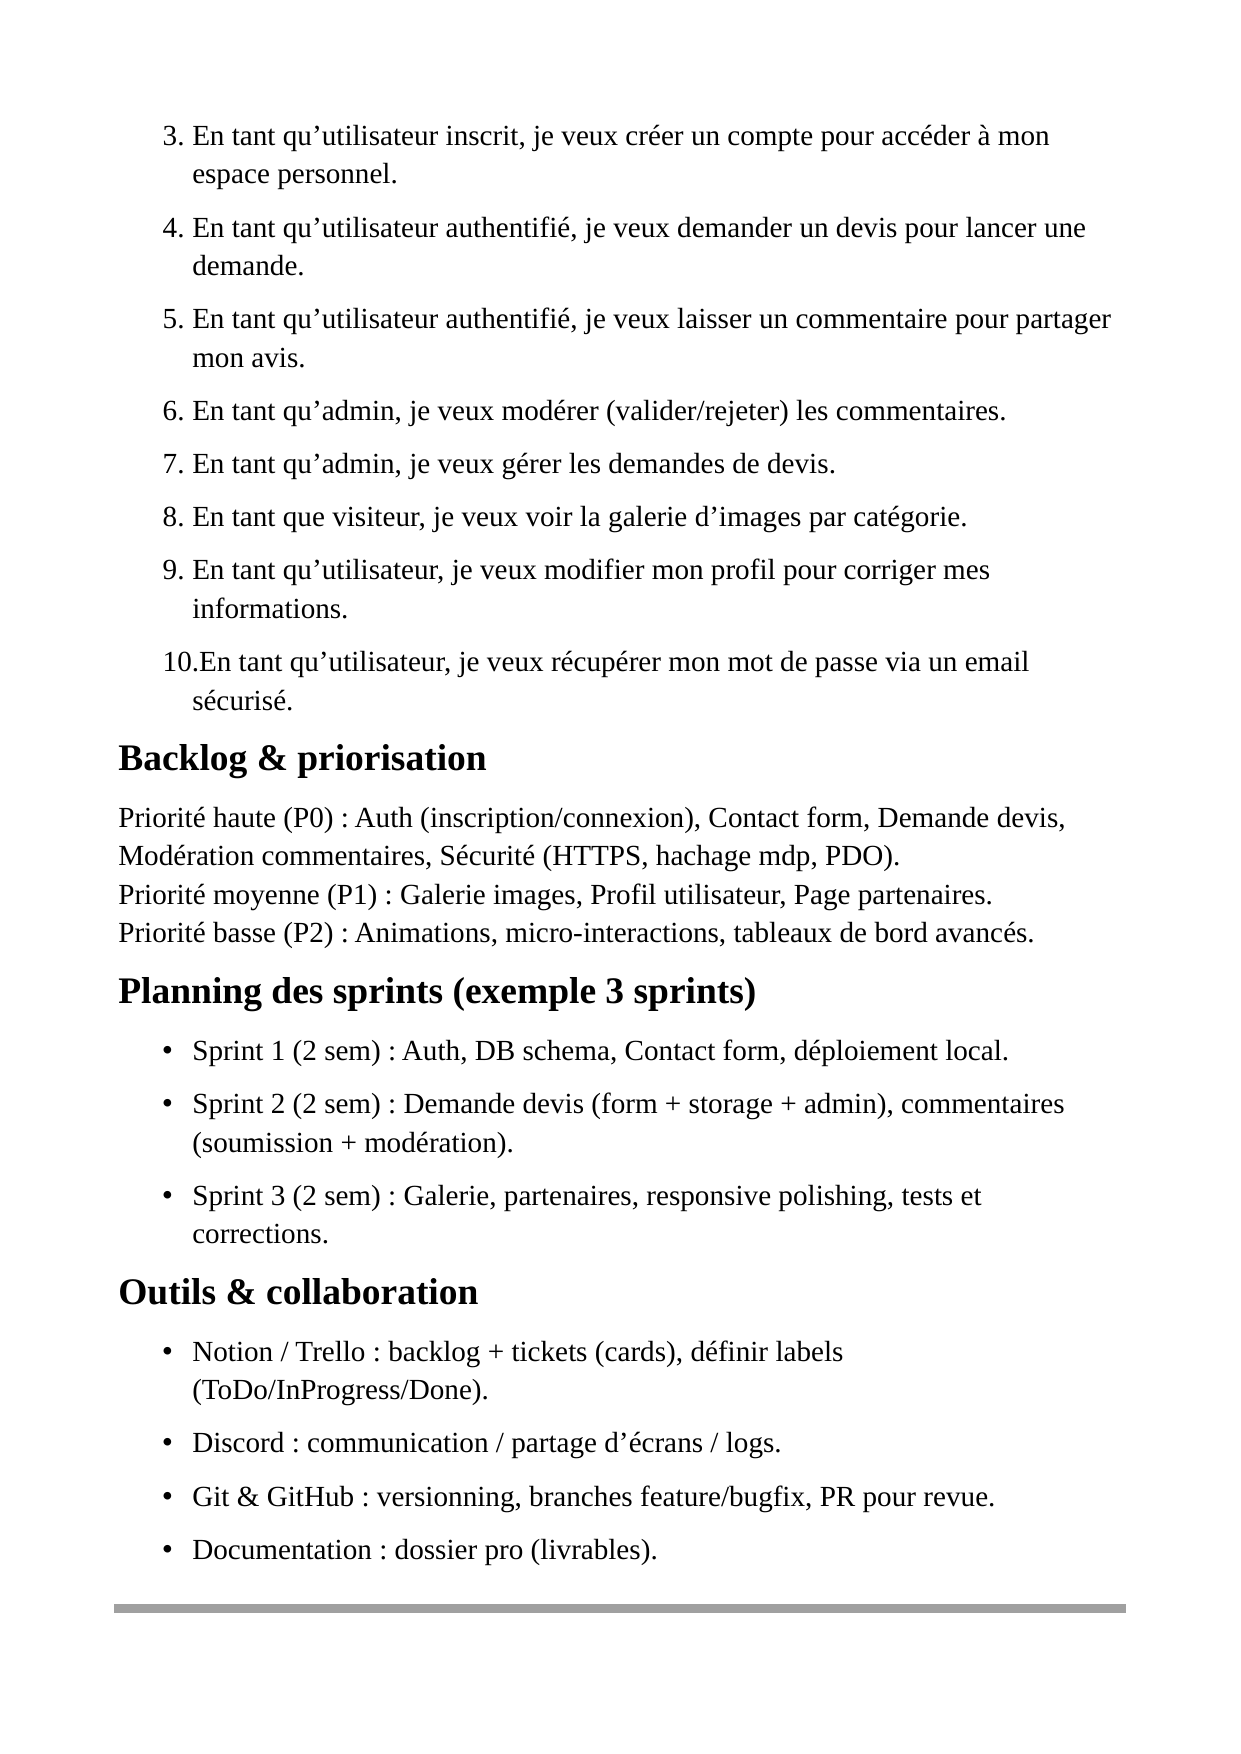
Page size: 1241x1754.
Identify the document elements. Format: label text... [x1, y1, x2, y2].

list En tant qu’utilisateur, je veux modifier mon profil pour corriger mes informations. [162, 552, 1122, 624]
list En tant que visiteur, je veux voir la galerie d’images par catégorie. [162, 499, 1122, 533]
list Git & GitHub : versionning, branches feature/bugfix, PR pour revue. [162, 1479, 1122, 1512]
list En tant qu’admin, je veux gérer les demandes de devis. [162, 446, 1122, 480]
list En tant qu’utilisateur, je veux récupérer mon mot de passe via un email sécurisé. [162, 644, 1122, 716]
list Notion / Trello : backlog + tickets (cards), définir labels (ToDo/InProgress/Done). [162, 1334, 1122, 1406]
subtitle Planning des sprints (exemple 3 sprints) [118, 969, 1122, 1012]
list En tant qu’admin, je veux modérer (valider/rejeter) les commentaires. [162, 393, 1122, 427]
list Sprint 3 (2 sem) : Galerie, partenaires, responsive polishing, tests et corrections. [162, 1178, 1122, 1250]
list Sprint 2 (2 sem) : Demande devis (form + storage + admin), commentaires (soumission + modération). [162, 1086, 1122, 1158]
list Documentation : dossier pro (livrables). [162, 1532, 1122, 1566]
list En tant qu’utilisateur inscrit, je veux créer un compte pour accéder à mon espace personnel. [162, 118, 1122, 190]
subtitle Backlog & priorisation [118, 736, 1122, 779]
subtitle Outils & collaboration [118, 1270, 1122, 1313]
list Sprint 1 (2 sem) : Auth, DB schema, Contact form, déploiement local. [162, 1033, 1122, 1067]
text Priorité haute (P0) : Auth (inscription/connexion), Contact form, Demande devis, Modération commentaires, Sécurité (HTTPS, hachage mdp, PDO). Priorité moyenne (P1) : Galerie images, Profil utilisateur, Page partenaires. Priorité basse (P2) : Animations, micro-interactions, tableaux de bord avancés. [118, 800, 1122, 949]
list En tant qu’utilisateur authentifié, je veux demander un devis pour lancer une demande. [162, 210, 1122, 282]
list En tant qu’utilisateur authentifié, je veux laisser un commentaire pour partager mon avis. [162, 301, 1122, 373]
list Discord : communication / partage d’écrans / logs. [162, 1426, 1122, 1459]
